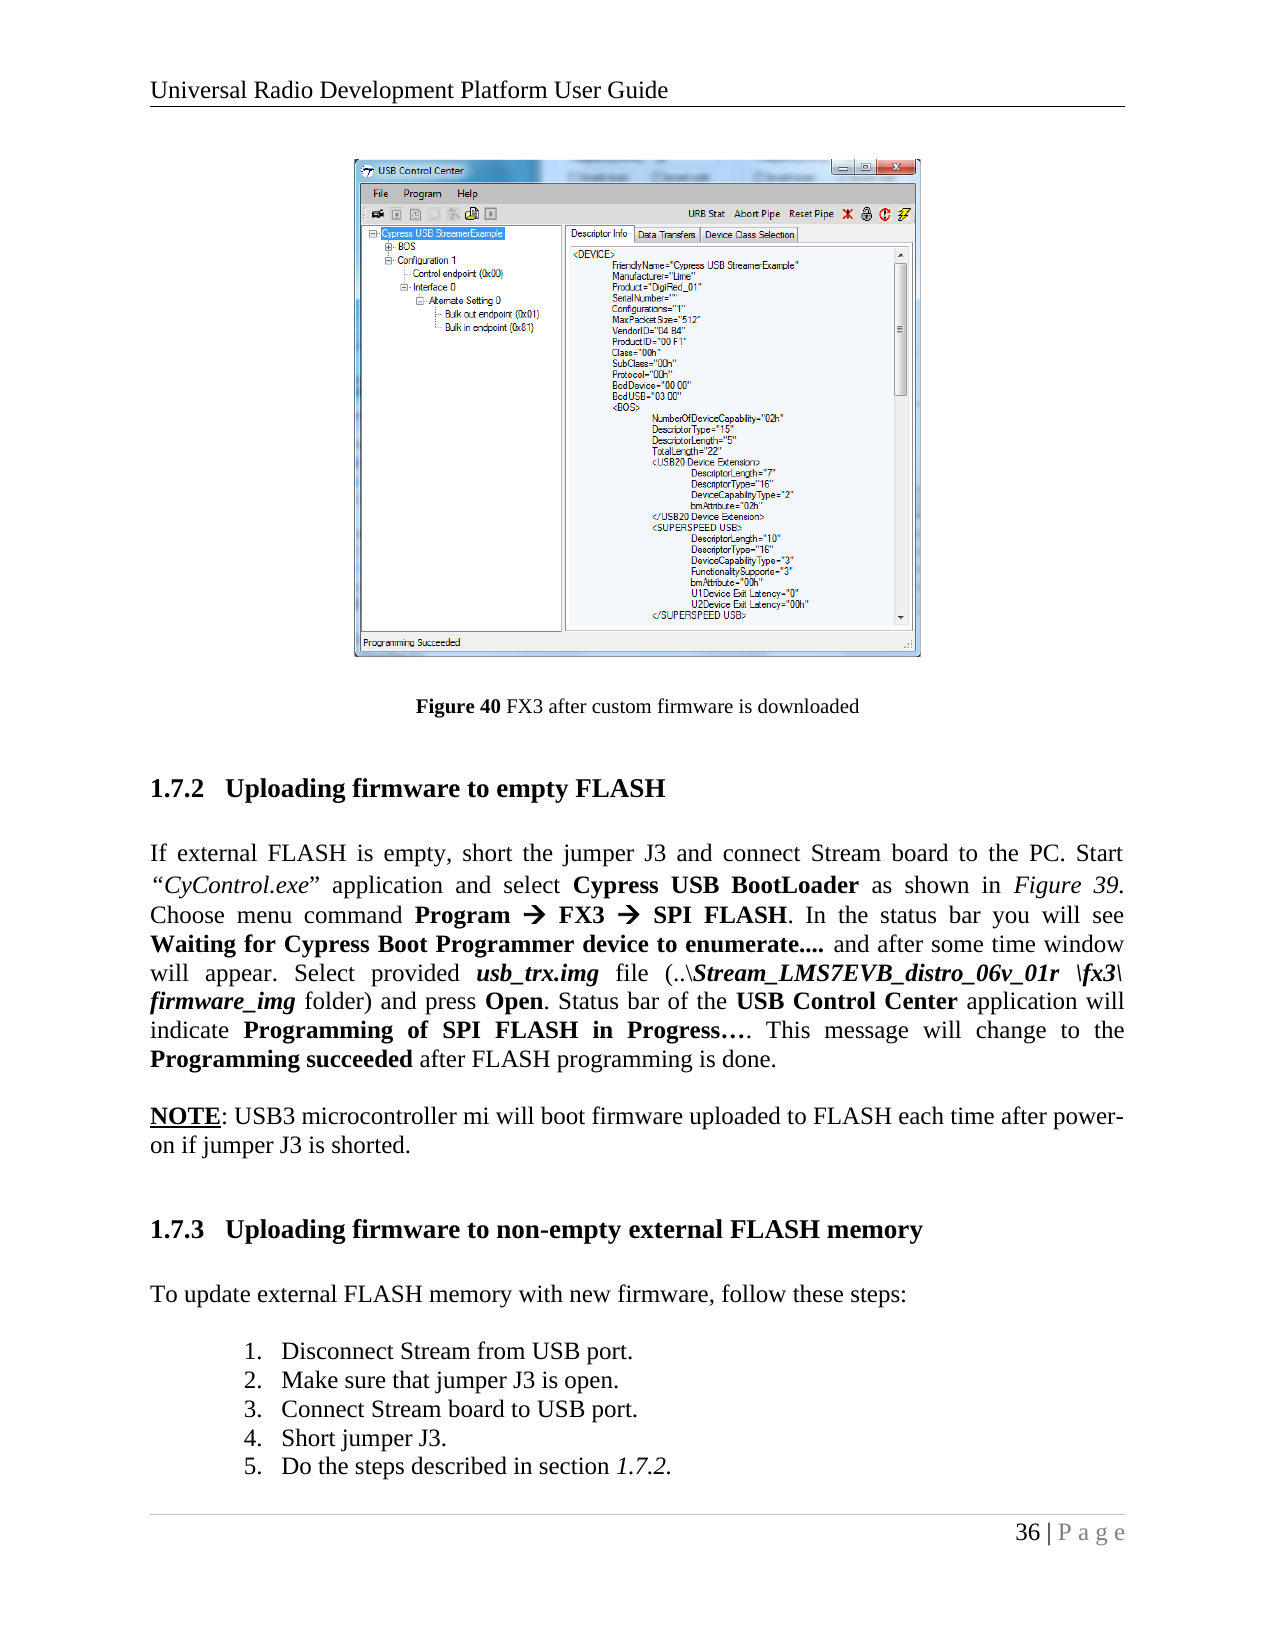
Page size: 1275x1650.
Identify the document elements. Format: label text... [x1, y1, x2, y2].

subtitle Uploading firmware to non-empty external FLASH memory [150, 1213, 1125, 1244]
text To update external FLASH memory with new firmware, follow these steps: [150, 1279, 1125, 1308]
text NOTE: USB3 microcontroller mi will boot firmware uploaded to FLASH each time after power-on if jumper J3 is shorted. [150, 1101, 1125, 1159]
text If external FLASH is empty, short the jumper J3 and connect Stream board to the PC. Start “CyControl.exe” application and select Cypress USB BootLoader as shown in Figure 39. Choose menu command Program  FX3  SPI FLASH. In the status bar you will see Waiting for Cypress Boot Programmer device to enumerate.... and after some time window will appear. Select provided usb_trx.img file (..\Stream_LMS7EVB_distro_06v_01r \fx3\firmware_img folder) and press Open. Status bar of the USB Control Center application will indicate Programming of SPI FLASH in Progress…. This message will change to the Programming succeeded after FLASH programming is done. [150, 838, 1125, 1073]
list Disconnect Stream from USB port. [244, 1336, 1125, 1365]
subtitle Uploading firmware to empty FLASH [150, 772, 1125, 803]
list Do the steps described in section 1.7.2. [244, 1451, 1125, 1480]
picture [354, 159, 921, 657]
text Figure 40 FX3 after custom firmware is downloaded [150, 694, 1125, 718]
list Short jumper J3. [244, 1423, 1125, 1451]
list Make sure that jumper J3 is open. [244, 1365, 1125, 1394]
list Connect Stream board to USB port. [244, 1394, 1125, 1423]
